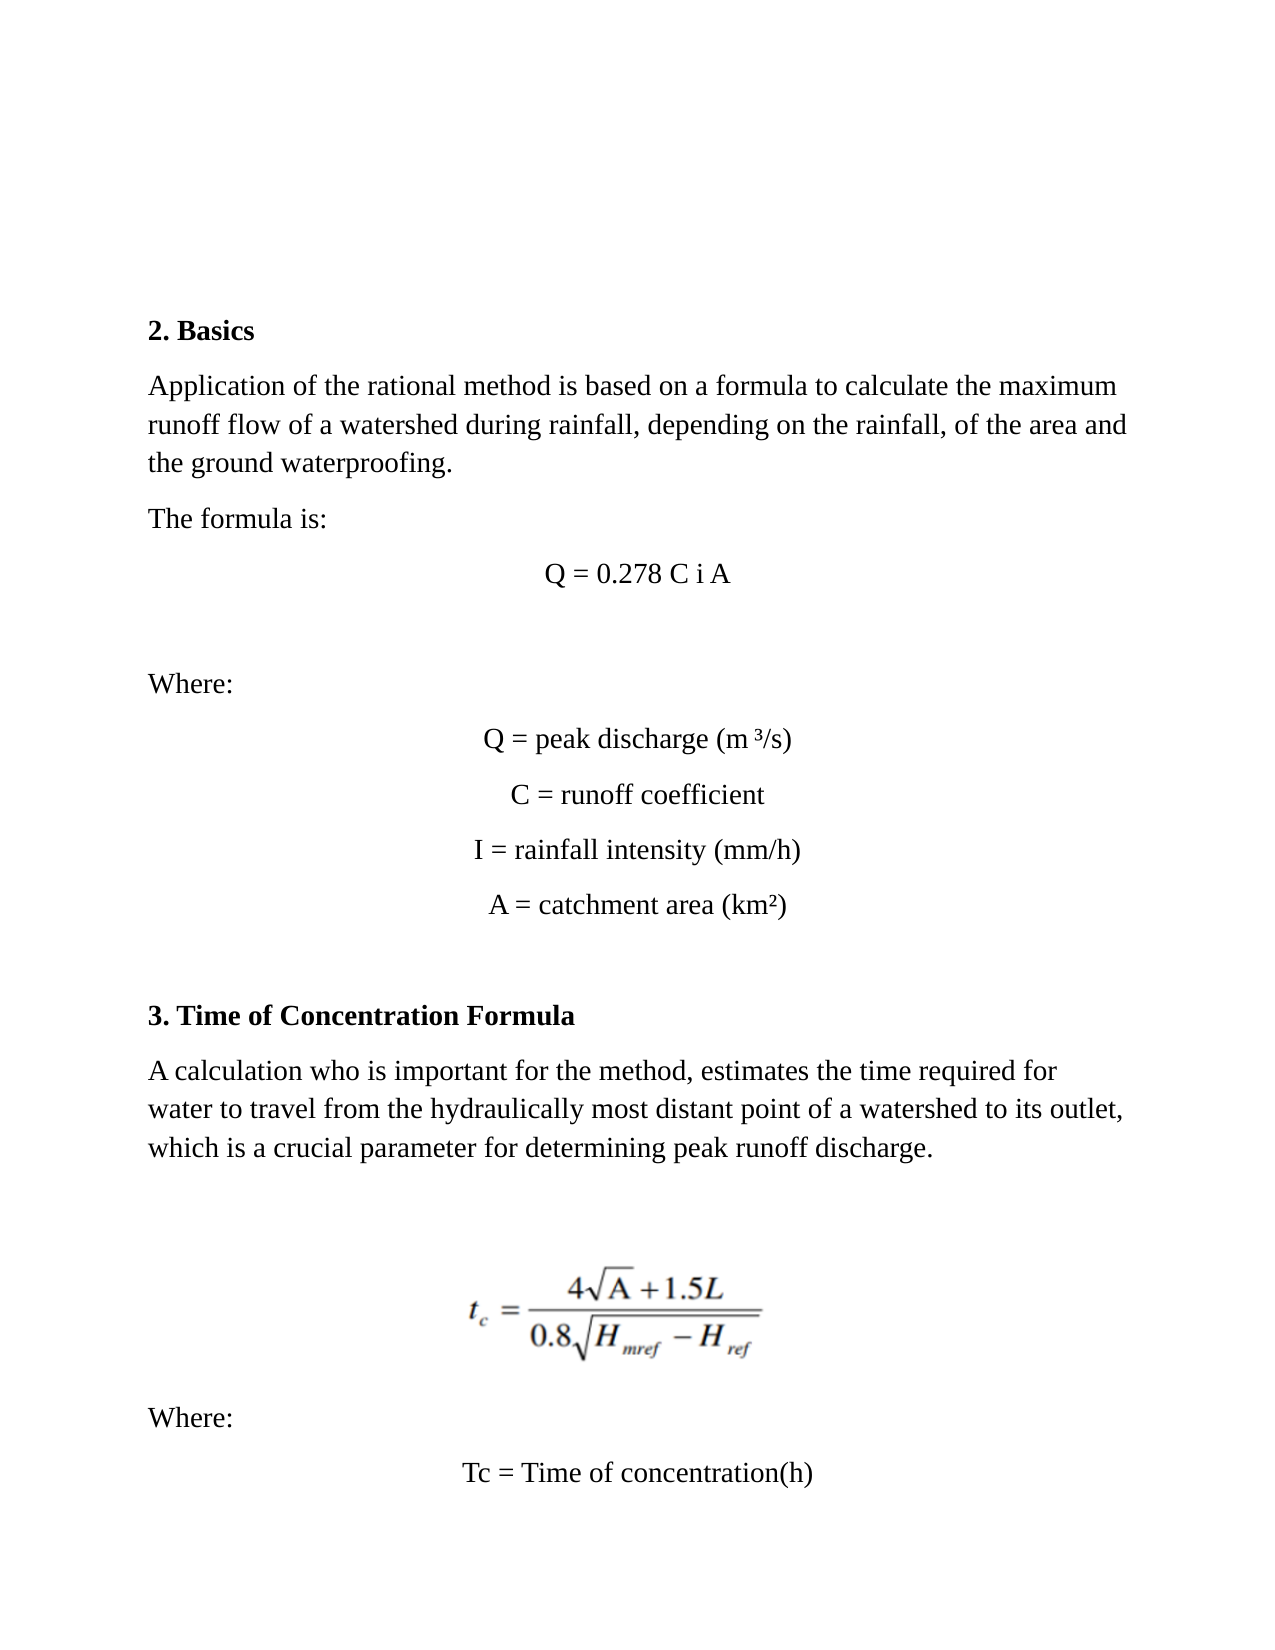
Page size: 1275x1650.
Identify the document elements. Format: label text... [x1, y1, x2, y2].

text Q = 0.278 C i A [148, 556, 1127, 589]
text Where: [148, 666, 1127, 700]
text 3. Time of Concentration Formula [148, 998, 1127, 1031]
text The formula is: [148, 501, 1127, 534]
text C = runoff coefficient [148, 777, 1127, 810]
text Application of the rational method is based on a formula to calculate the maximum runoff flow of a watershed during rainfall, depending on the rainfall, of the area and the ground waterproofing. [148, 368, 1127, 479]
text Q = peak discharge (m ³/s) [148, 722, 1127, 755]
text I = rainfall intensity (mm/h) [148, 832, 1127, 866]
text A calculation who is important for the method, estimates the time required for water to travel from the hydraulically most distant point of a watershed to its outlet, which is a crucial parameter for determining peak runoff discharge. [148, 1053, 1127, 1163]
text Where: [148, 1400, 1127, 1433]
text Tc = Time of concentration(h) [148, 1455, 1127, 1489]
text A = catchment area (km²) [148, 887, 1127, 921]
text 2. Basics [148, 313, 1127, 347]
